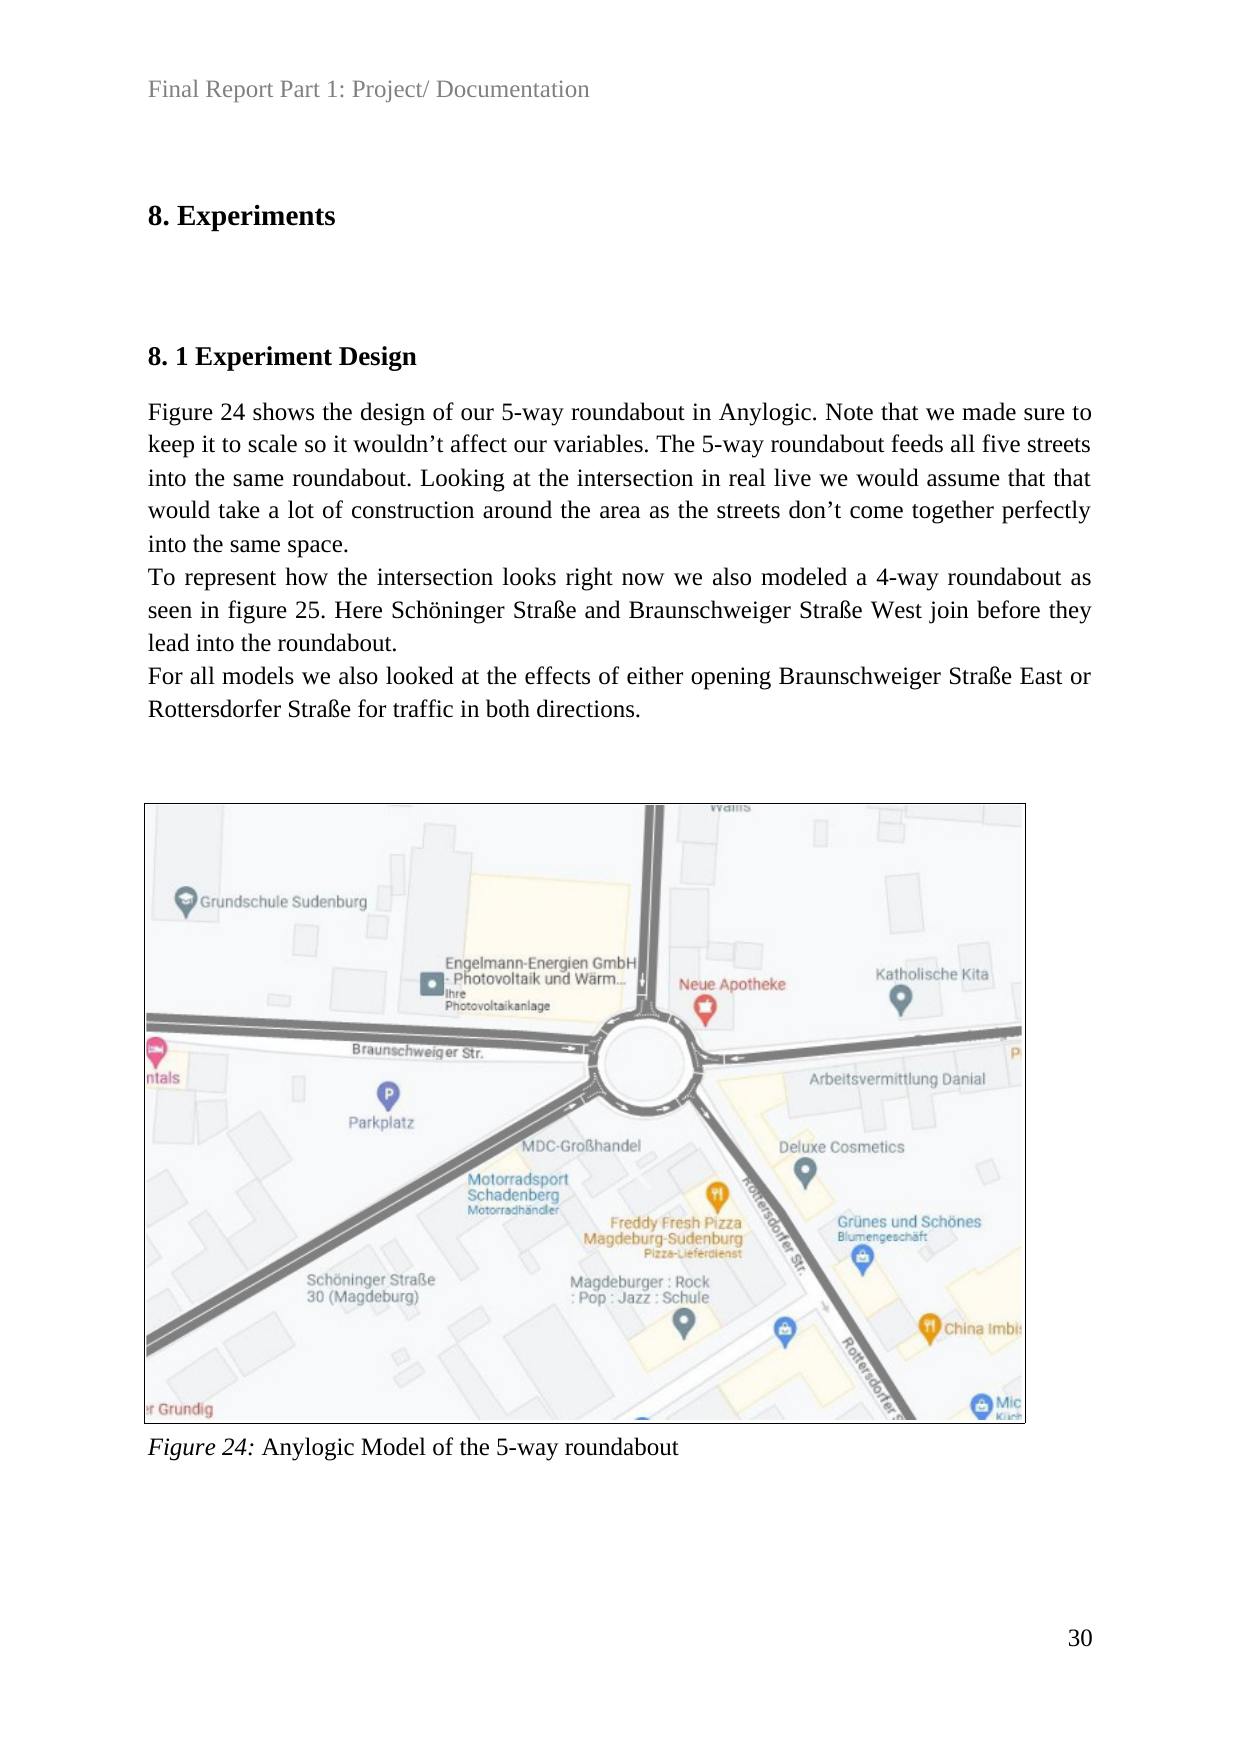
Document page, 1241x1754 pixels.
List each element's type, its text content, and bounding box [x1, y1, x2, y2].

text Figure 24: Anylogic Model of the 5-way roundabout [148, 1373, 1093, 1460]
picture [146, 805, 1022, 1420]
subtitle 8. Experiments [148, 198, 1093, 231]
text For all models we also looked at the effects of either opening Braunschweiger Straße East or Rottersdorfer Straße for traffic in both directions. [148, 661, 1093, 722]
text Figure 24 shows the design of our 5-way roundabout in Anylogic. Note that we made sure to keep it to scale so it wouldn’t affect our variables. The 5-way roundabout feeds all five streets into the same roundabout. Looking at the intersection in real live we would assume that that would take a lot of construction around the area as the streets don’t come together perfectly into the same space. [148, 397, 1093, 557]
text To represent how the intersection looks right now we also modeled a 4-way roundabout as seen in figure 25. Here Schöninger Straße and Braunschweiger Straße West join before they lead into the roundabout. [148, 562, 1093, 656]
subtitle 8. 1 Experiment Design [148, 340, 1093, 371]
